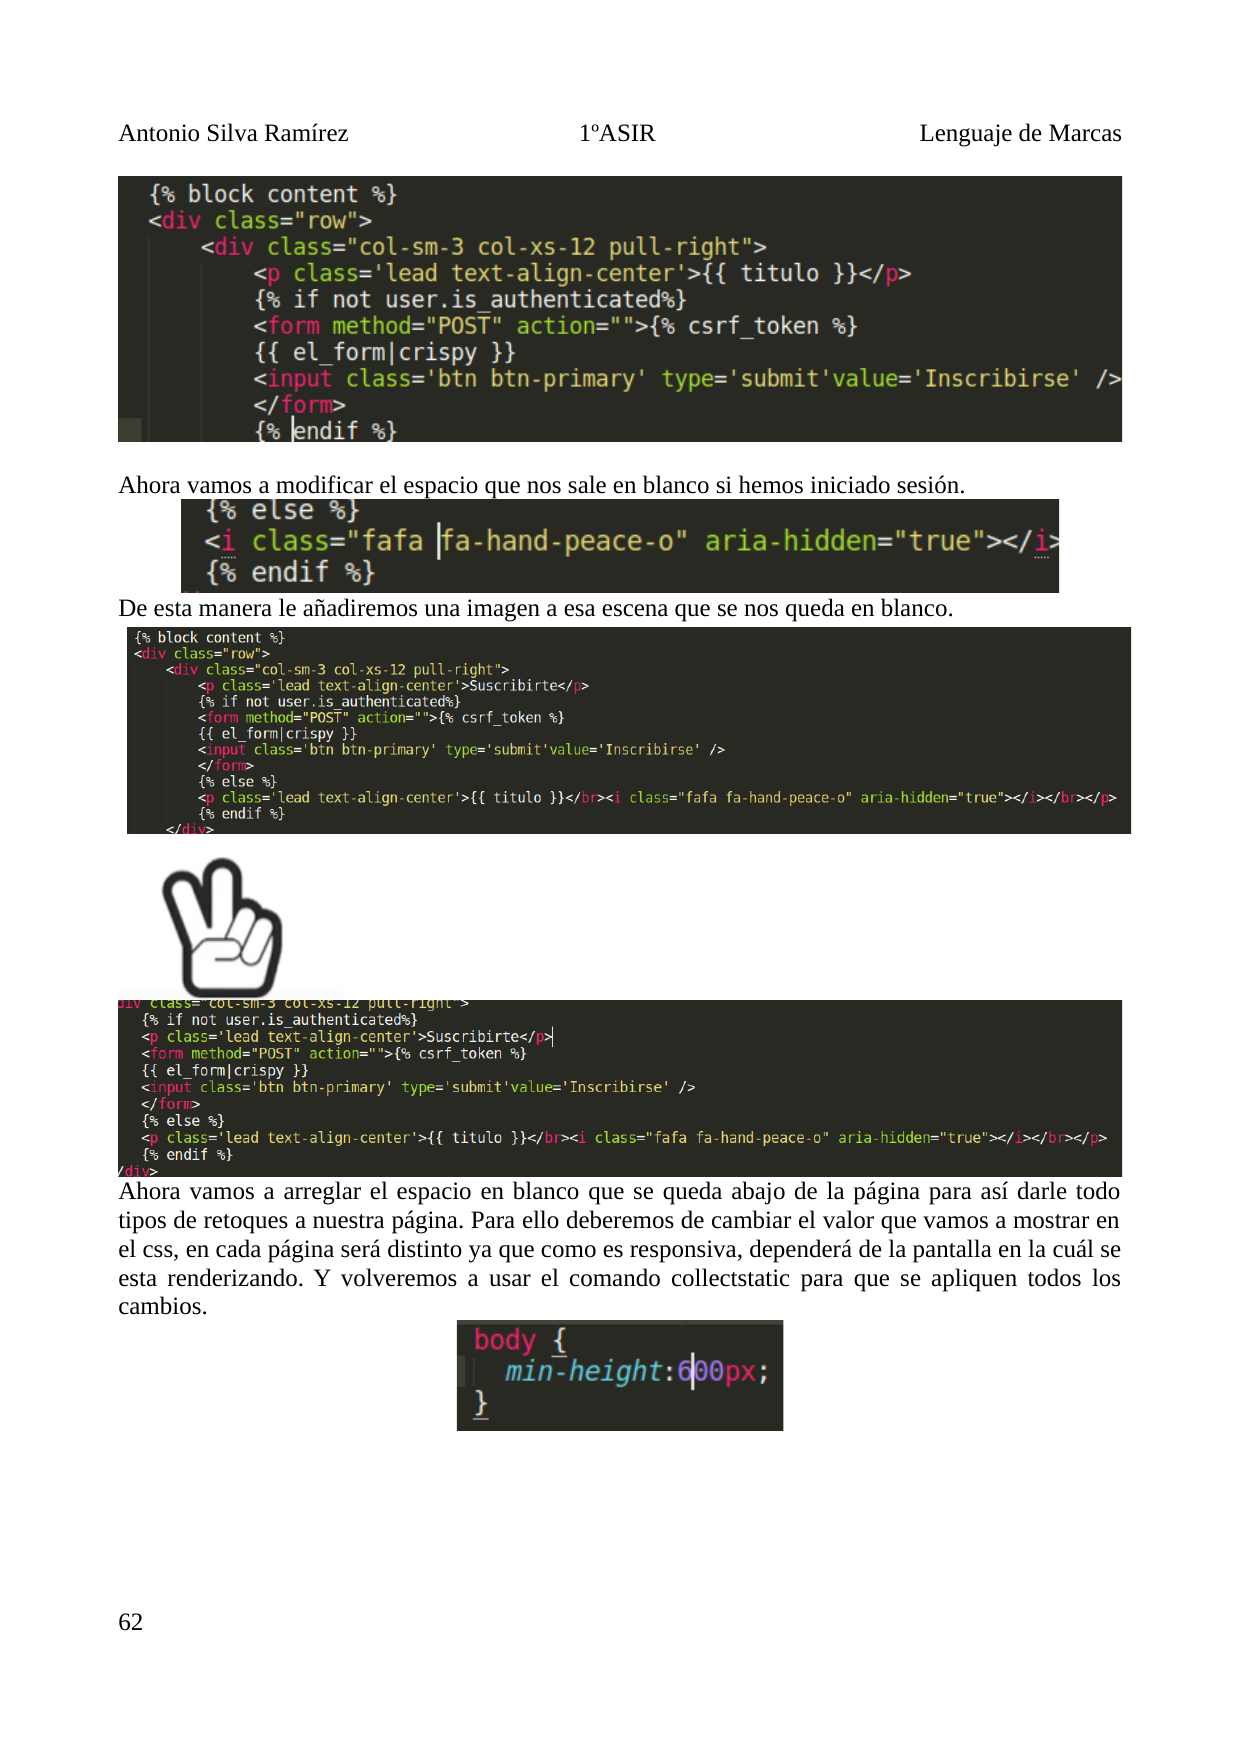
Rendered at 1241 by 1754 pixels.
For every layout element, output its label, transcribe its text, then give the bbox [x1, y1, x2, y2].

picture [456, 1320, 784, 1431]
picture [118, 842, 1123, 1177]
text Ahora vamos a modificar el espacio que nos sale en blanco si hemos iniciado sesión. [118, 471, 1122, 499]
picture [181, 499, 1060, 593]
text Ahora vamos a arreglar el espacio en blanco que se queda abajo de la página para así darle todo tipos de retoques a nuestra página. Para ello deberemos de cambiar el valor que vamos a mostrar en el css, en cada página será distinto ya que como es responsiva, dependerá de la pantalla en la cuál se esta renderizando. Y volveremos a usar el comando collectstatic para que se apliquen todos los cambios. [118, 1177, 1122, 1320]
picture [127, 627, 1132, 834]
text De esta manera le añadiremos una imagen a esa escena que se nos queda en blanco. [118, 499, 1122, 622]
picture [118, 176, 1123, 442]
